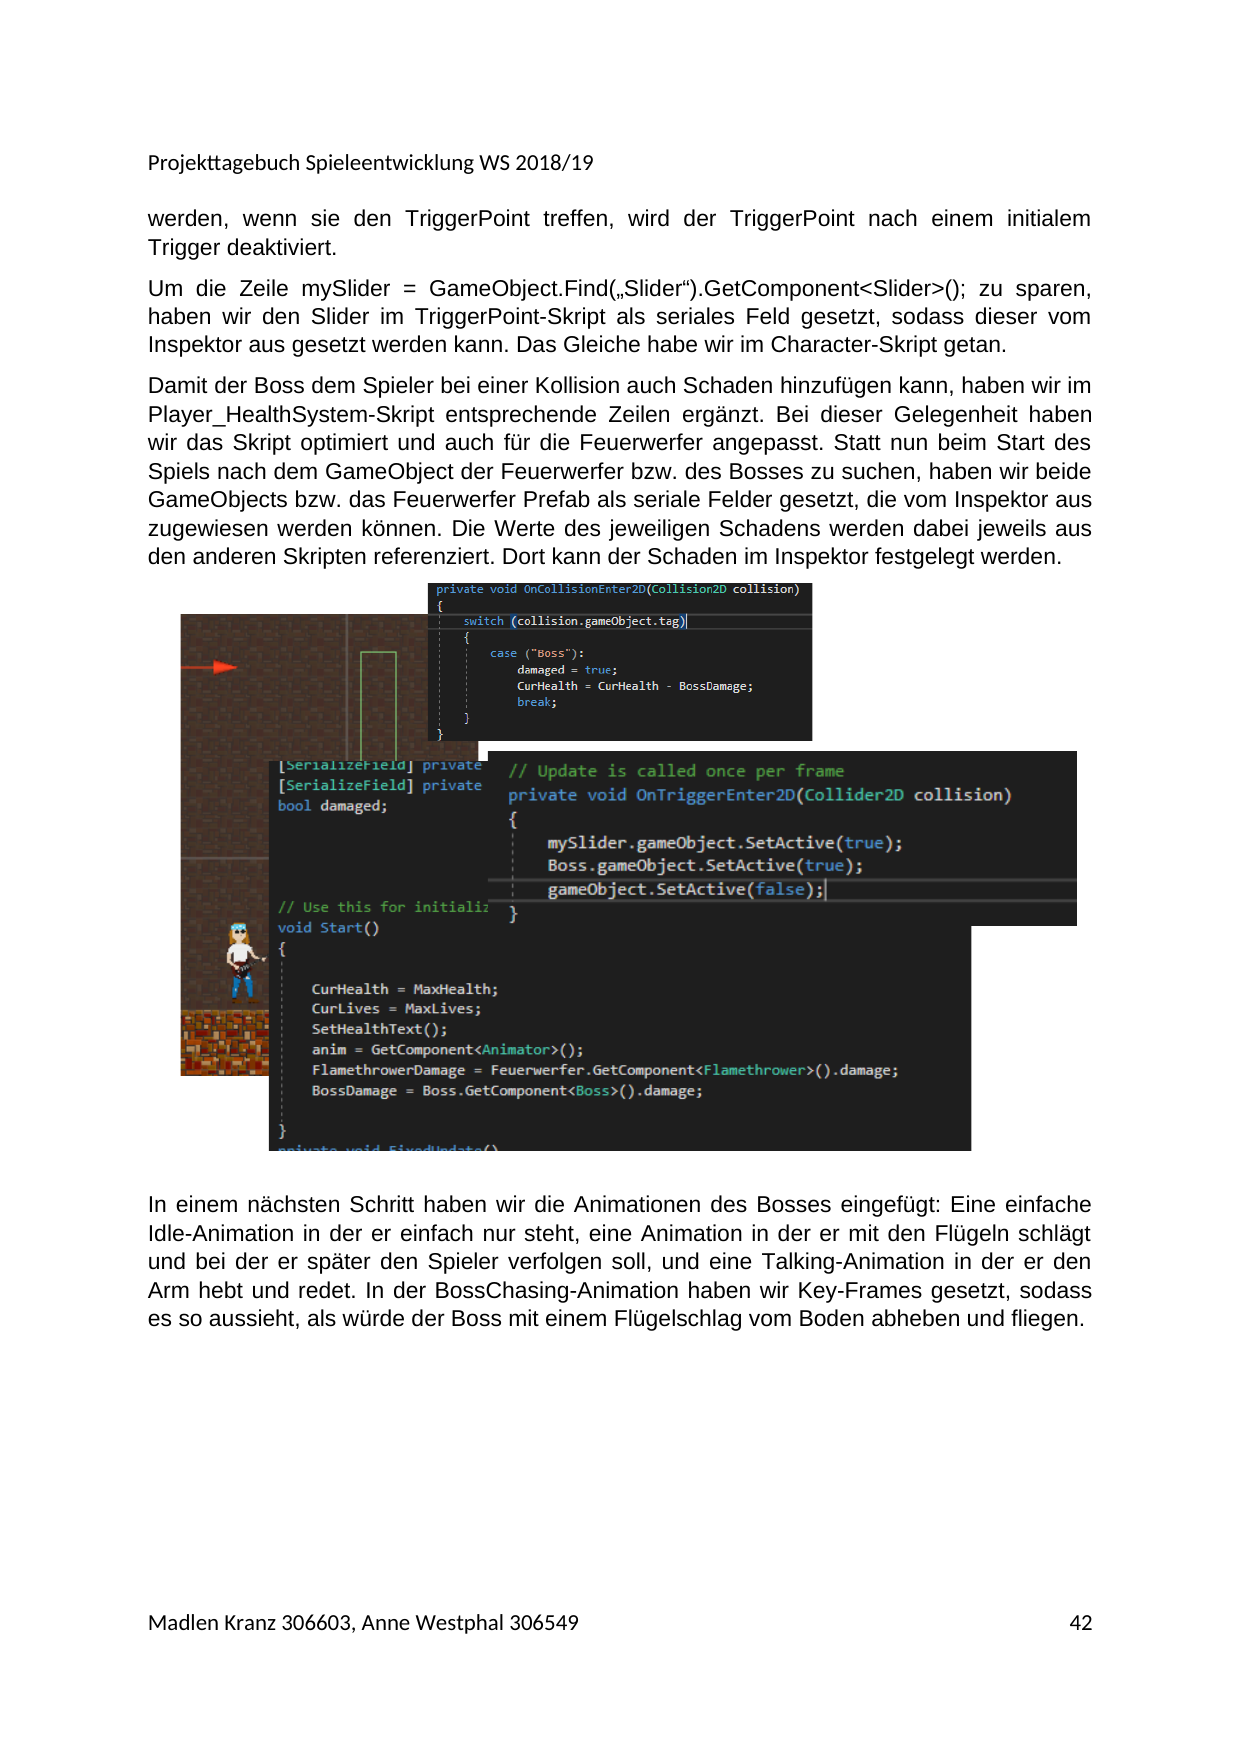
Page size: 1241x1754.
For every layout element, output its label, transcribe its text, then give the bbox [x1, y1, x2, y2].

text Damit der Boss dem Spieler bei einer Kollision auch Schaden hinzufügen kann, haben wir im Player_HealthSystem-Skript entsprechende Zeilen ergänzt. Bei dieser Gelegenheit haben wir das Skript optimiert und auch für die Feuerwerfer angepasst. Statt nun beim Start des Spiels nach dem GameObject der Feuerwerfer bzw. des Bosses zu suchen, haben wir beide GameObjects bzw. das Feuerwerfer Prefab als seriale Felder gesetzt, die vom Inspektor aus zugewiesen werden können. Die Werte des jeweiligen Schadens werden dabei jeweils aus den anderen Skripten referenziert. Dort kann der Schaden im Inspektor festgelegt werden. [148, 372, 1093, 569]
picture [180, 583, 1077, 1151]
text In einem nächsten Schritt haben wir die Animationen des Bosses eingefügt: Eine einfache Idle-Animation in der er einfach nur steht, eine Animation in der er mit den Flügeln schlägt und bei der er später den Spieler verfolgen soll, und eine Talking-Animation in der er den Arm hebt und redet. In der BossChasing-Animation haben wir Key-Frames gesetzt, sodass es so aussieht, als würde der Boss mit einem Flügelschlag vom Boden abheben und fliegen. [148, 1191, 1093, 1331]
text Um die Zeile mySlider = GameObject.Find(„Slider“).GetComponent<Slider>(); zu sparen, haben wir den Slider im TriggerPoint-Skript als seriales Feld gesetzt, sodass dieser vom Inspektor aus gesetzt werden kann. Das Gleiche habe wir im Character-Skript getan. [148, 274, 1093, 358]
text werden, wenn sie den TriggerPoint treffen, wird der TriggerPoint nach einem initialem Trigger deaktiviert. [148, 205, 1093, 260]
